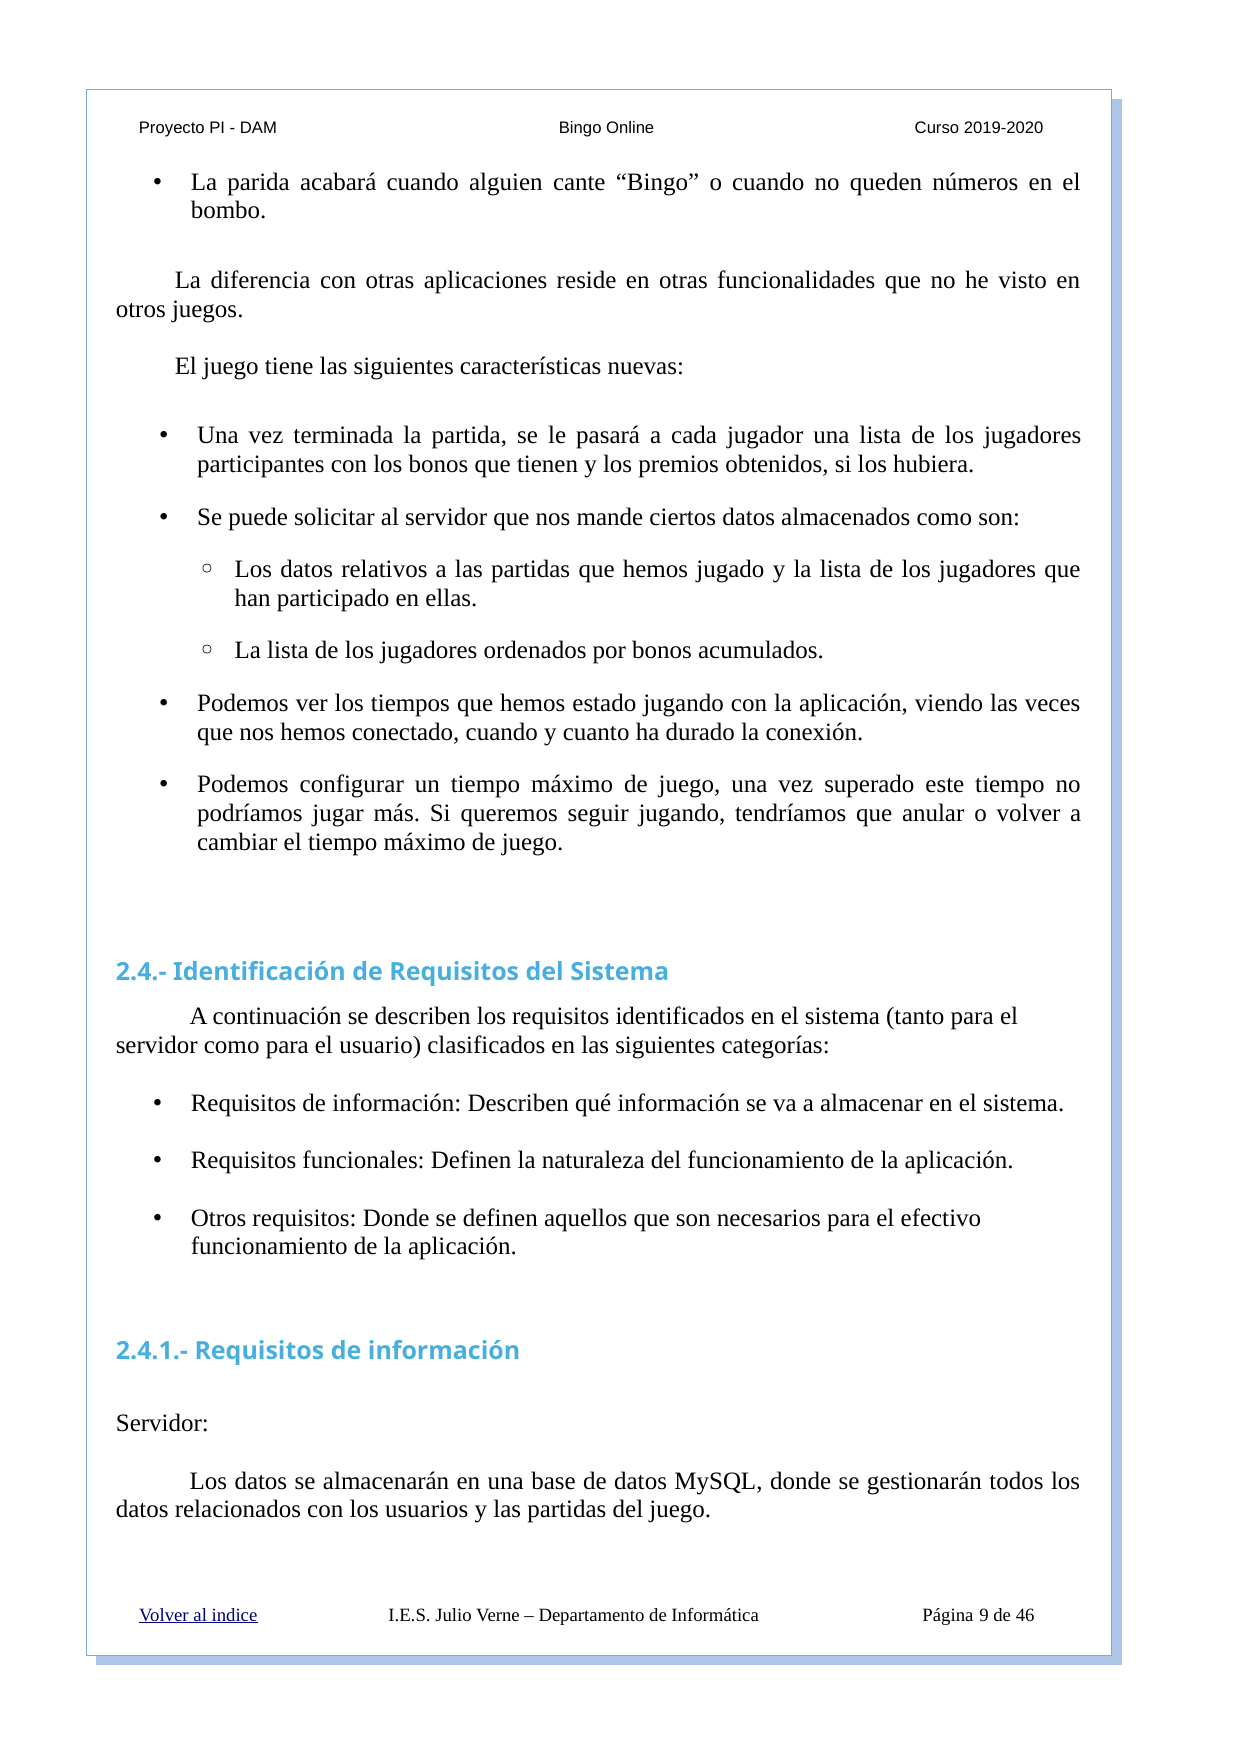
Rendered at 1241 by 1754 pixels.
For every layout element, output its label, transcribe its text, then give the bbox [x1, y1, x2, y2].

list Requisitos funcionales: Definen la naturaleza del funcionamiento de la aplicación. [153, 1145, 1082, 1174]
text La diferencia con otras aplicaciones reside en otras funcionalidades que no he visto en otros juegos. [116, 265, 1082, 322]
list La lista de los jugadores ordenados por bonos acumulados. [197, 636, 1082, 664]
list Los datos relativos a las partidas que hemos jugado y la lista de los jugadores que han participado en ellas. [197, 554, 1082, 612]
list Requisitos de información: Describen qué información se va a almacenar en el sistema. [153, 1088, 1082, 1116]
text A continuación se describen los requisitos identificados en el sistema (tanto para el servidor como para el usuario) clasificados en las siguientes categorías: [116, 1001, 1082, 1059]
text Servidor: [116, 1408, 1082, 1437]
subtitle 2.4.- Identificación de Requisitos del Sistema [116, 946, 1023, 989]
text Los datos se almacenarán en una base de datos MySQL, donde se gestionarán todos los datos relacionados con los usuarios y las partidas del juego. [116, 1466, 1082, 1523]
list Podemos ver los tiempos que hemos estado jugando con la aplicación, viendo las veces que nos hemos conectado, cuando y cuanto ha durado la conexión. [159, 688, 1082, 746]
subtitle 2.4.1.- Requisitos de información [116, 1332, 1082, 1367]
list La parida acabará cuando alguien cante “Bingo” o cuando no queden números en el bombo. [153, 167, 1082, 224]
list Otros requisitos: Donde se definen aquellos que son necesarios para el efectivo funcionamiento de la aplicación. [153, 1203, 1082, 1260]
list Una vez terminada la partida, se le pasará a cada jugador una lista de los jugadores participantes con los bonos que tienen y los premios obtenidos, si los hubiera. [159, 421, 1082, 478]
list Se puede solicitar al servidor que nos mande ciertos datos almacenados como son: [159, 502, 1082, 531]
text El juego tiene las siguientes características nuevas: [116, 351, 1082, 380]
list Podemos configurar un tiempo máximo de juego, una vez superado este tiempo no podríamos jugar más. Si queremos seguir jugando, tendríamos que anular o volver a cambiar el tiempo máximo de juego. [159, 769, 1082, 856]
